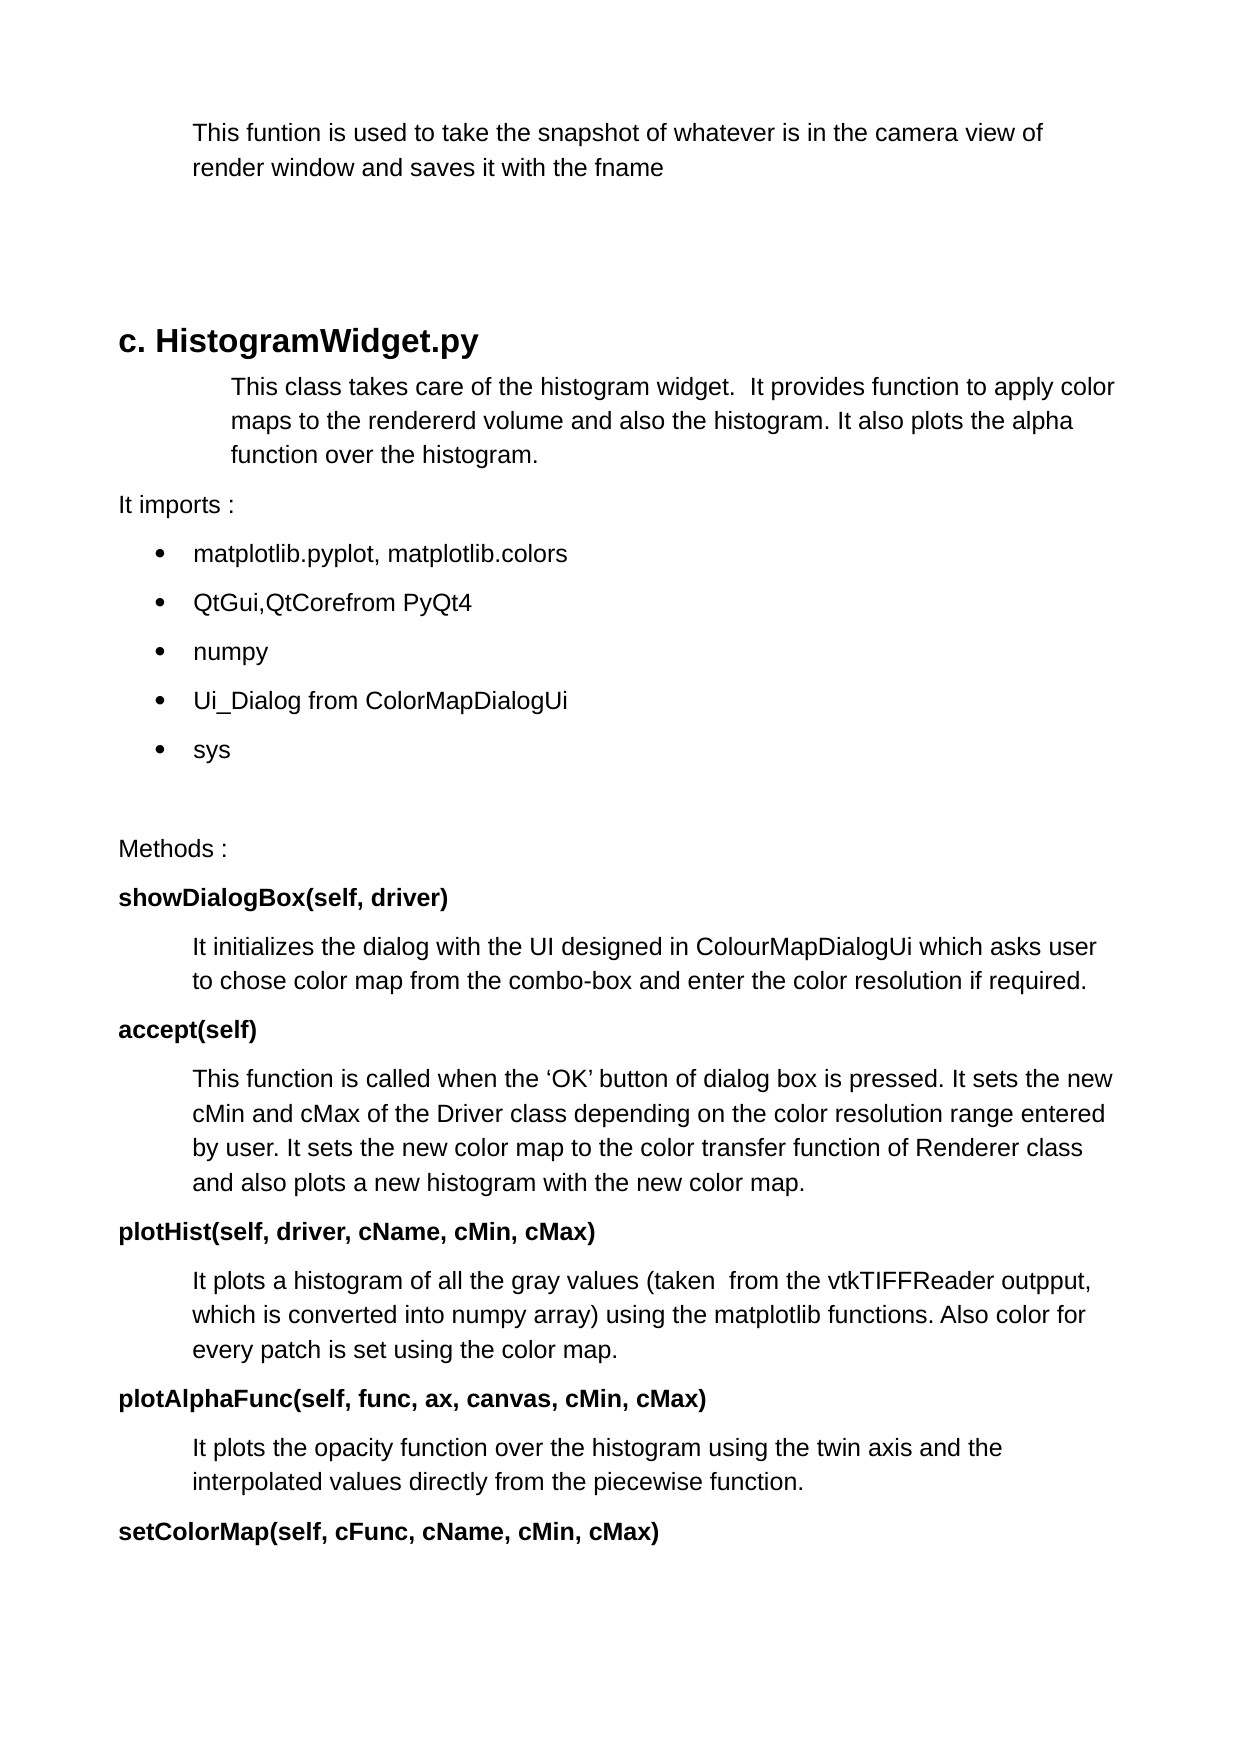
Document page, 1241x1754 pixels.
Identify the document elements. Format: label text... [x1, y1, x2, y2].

list sys [156, 735, 1122, 764]
text plotAlphaFunc(self, func, ax, canvas, cMin, cMax) [118, 1384, 1122, 1413]
list numpy [156, 637, 1122, 666]
text This class takes care of the histogram widget. It provides function to apply color maps to the rendererd volume and also the histogram. It also plots the alpha function over the histogram. [231, 372, 1122, 469]
text accept(self) [118, 1015, 1122, 1044]
text It plots the opacity function over the histogram using the twin axis and the interpolated values directly from the piecewise function. [118, 1433, 1122, 1496]
text It plots a histogram of all the gray values (taken from the vtkTIFFReader outpput, which is converted into numpy array) using the matplotlib functions. Also color for every patch is set using the color map. [118, 1266, 1122, 1363]
text Methods : [118, 833, 1122, 862]
list Ui_Dialog from ColorMapDialogUi [156, 686, 1122, 715]
text This funtion is used to take the snapshot of whatever is in the camera view of render window and saves it with the fname [118, 118, 1122, 181]
text It initializes the dialog with the UI designed in ColourMapDialogUi which asks user to chose color map from the combo-box and enter the color resolution if required. [118, 932, 1122, 995]
text showDialogBox(self, driver) [118, 883, 1122, 911]
list QtGui,QtCorefrom PyQt4 [156, 588, 1122, 617]
text It imports : [118, 489, 1122, 518]
text This function is called when the ‘OK’ button of dialog box is pressed. It sets the new cMin and cMax of the Driver class depending on the color resolution range entered by user. It sets the new color map to the color transfer function of Renderer class and also plots a new histogram with the new color map. [118, 1064, 1122, 1196]
subtitle c. HistogramWidget.py [118, 321, 1122, 359]
text setColorMap(self, cFunc, cName, cMin, cMax) [118, 1516, 1122, 1545]
text plotHist(self, driver, cName, cMin, cMax) [118, 1217, 1122, 1246]
list matplotlib.pyplot, matplotlib.colors [156, 539, 1122, 567]
